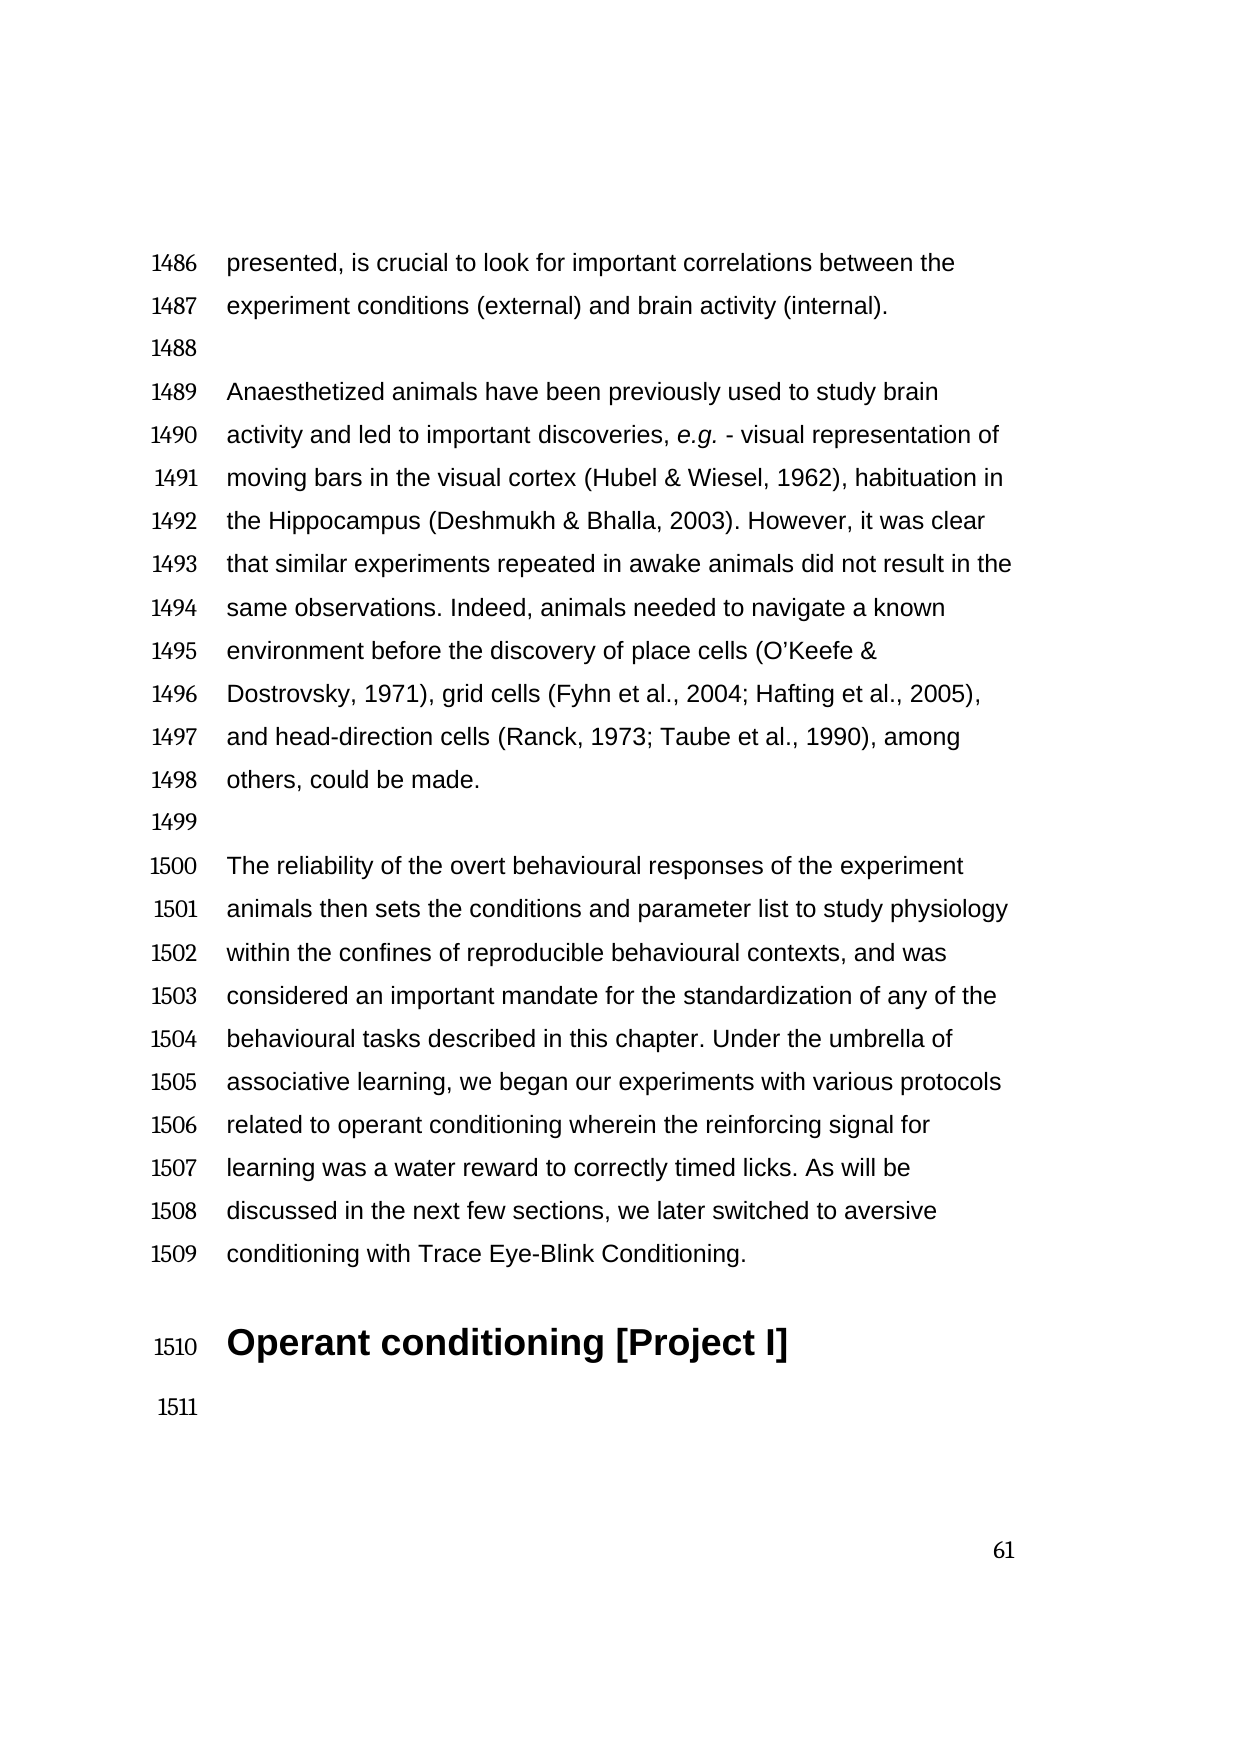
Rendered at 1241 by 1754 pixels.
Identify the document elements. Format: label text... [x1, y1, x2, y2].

text Anaesthetized animals have been previously used to study brain activity and led to important discoveries, e.g. - visual representation of moving bars in the visual cortex (Hubel & Wiesel, 1962)⁠, habituation in the Hippocampus (Deshmukh & Bhalla, 2003)⁠. However, it was clear that similar experiments repeated in awake animals did not result in the same observations. Indeed, animals needed to navigate a known environment before the discovery of place cells (O’Keefe & Dostrovsky, 1971)⁠, grid cells (Fyhn et al., 2004; Hafting et al., 2005)⁠, and head-direction cells (Ranck, 1973; Taube et al., 1990)⁠, among others, could be made. [226, 377, 1014, 794]
text presented, is crucial to look for important correlations between the experiment conditions (external) and brain activity (internal). [226, 248, 1014, 319]
subtitle Operant conditioning [Project I] [226, 1320, 1014, 1363]
text The reliability of the overt behavioural responses of the experiment animals then sets the conditions and parameter list to study physiology within the confines of reproducible behavioural contexts, and was considered an important mandate for the standardization of any of the behavioural tasks described in this chapter. Under the umbrella of associative learning, we began our experiments with various protocols related to operant conditioning wherein the reinforcing signal for learning was a water reward to correctly timed licks. As will be discussed in the next few sections, we later switched to aversive conditioning with Trace Eye-Blink Conditioning. [226, 851, 1014, 1268]
